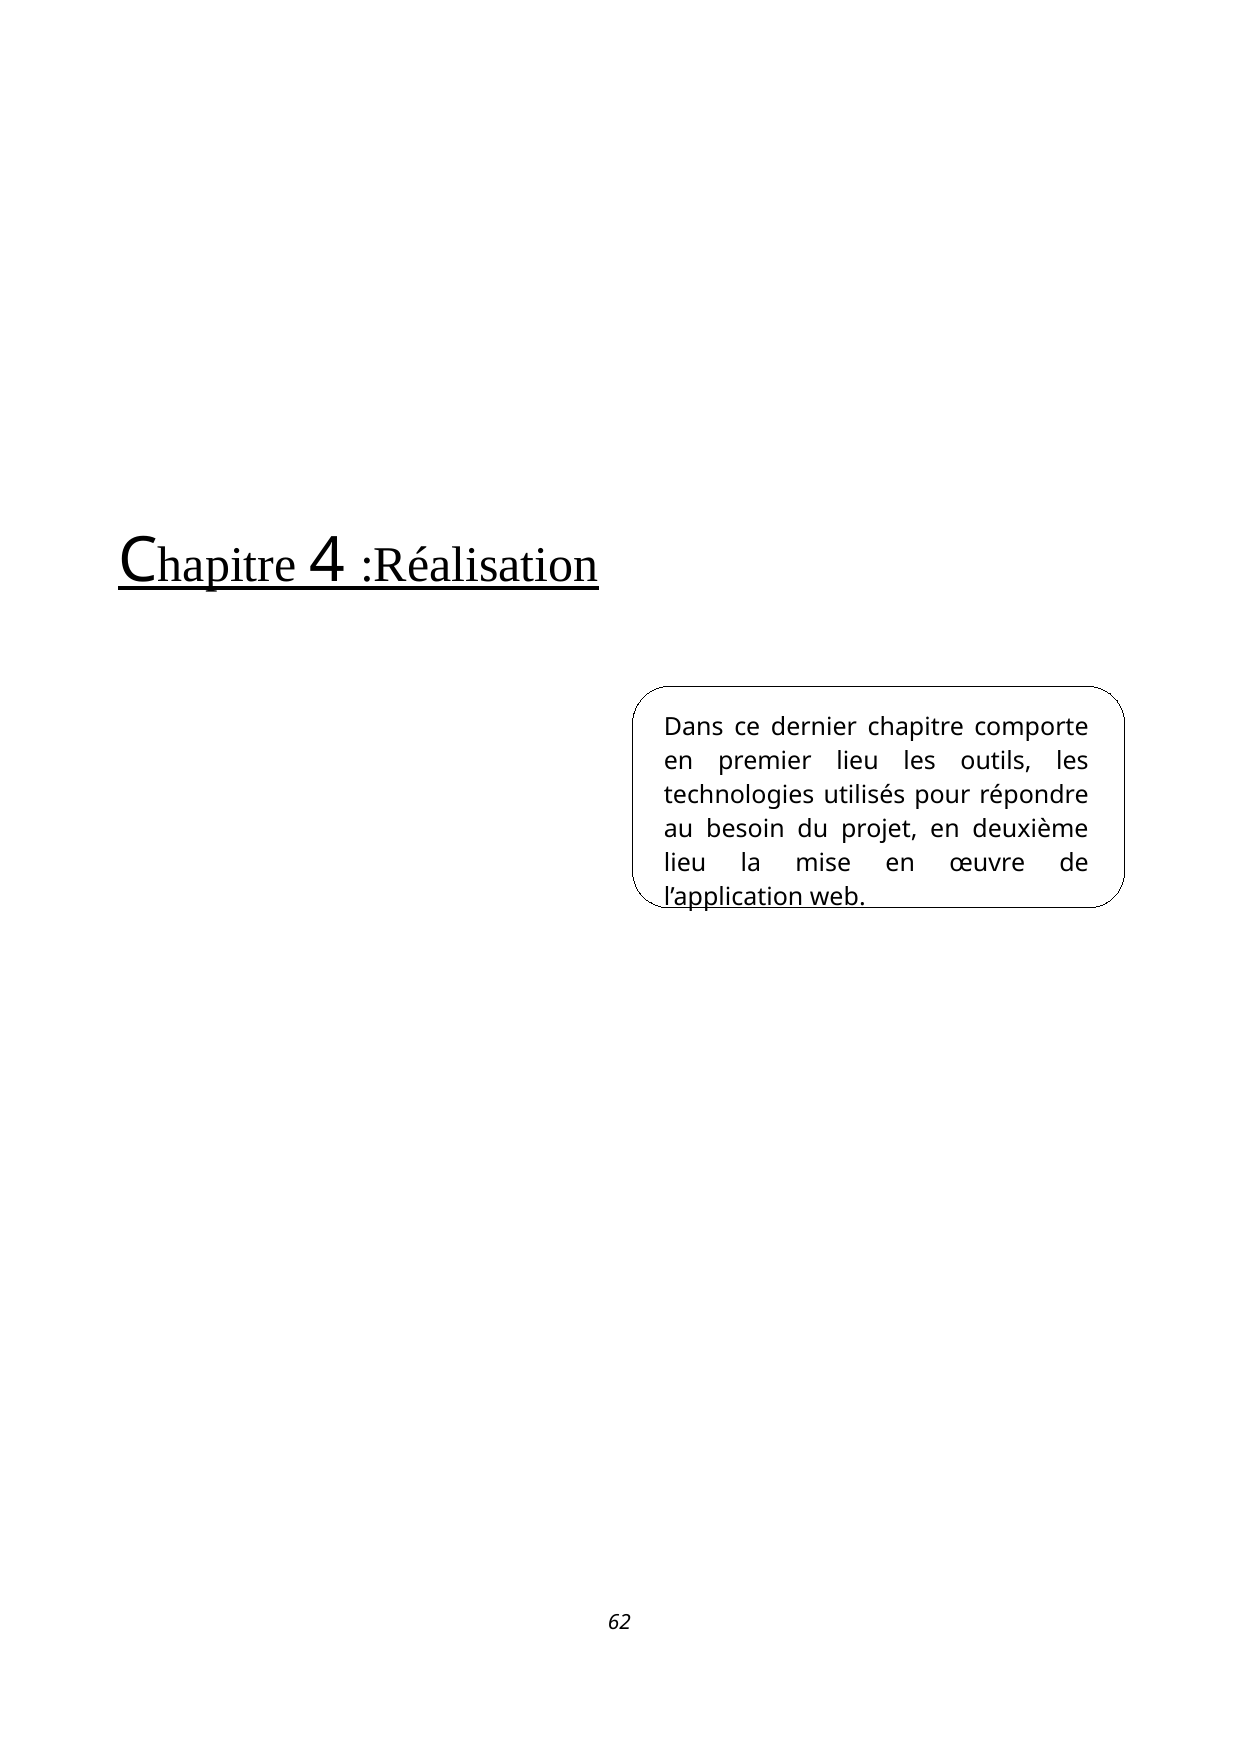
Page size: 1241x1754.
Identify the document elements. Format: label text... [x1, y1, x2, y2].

subtitle Chapitre 4 :Réalisation [118, 515, 1122, 600]
